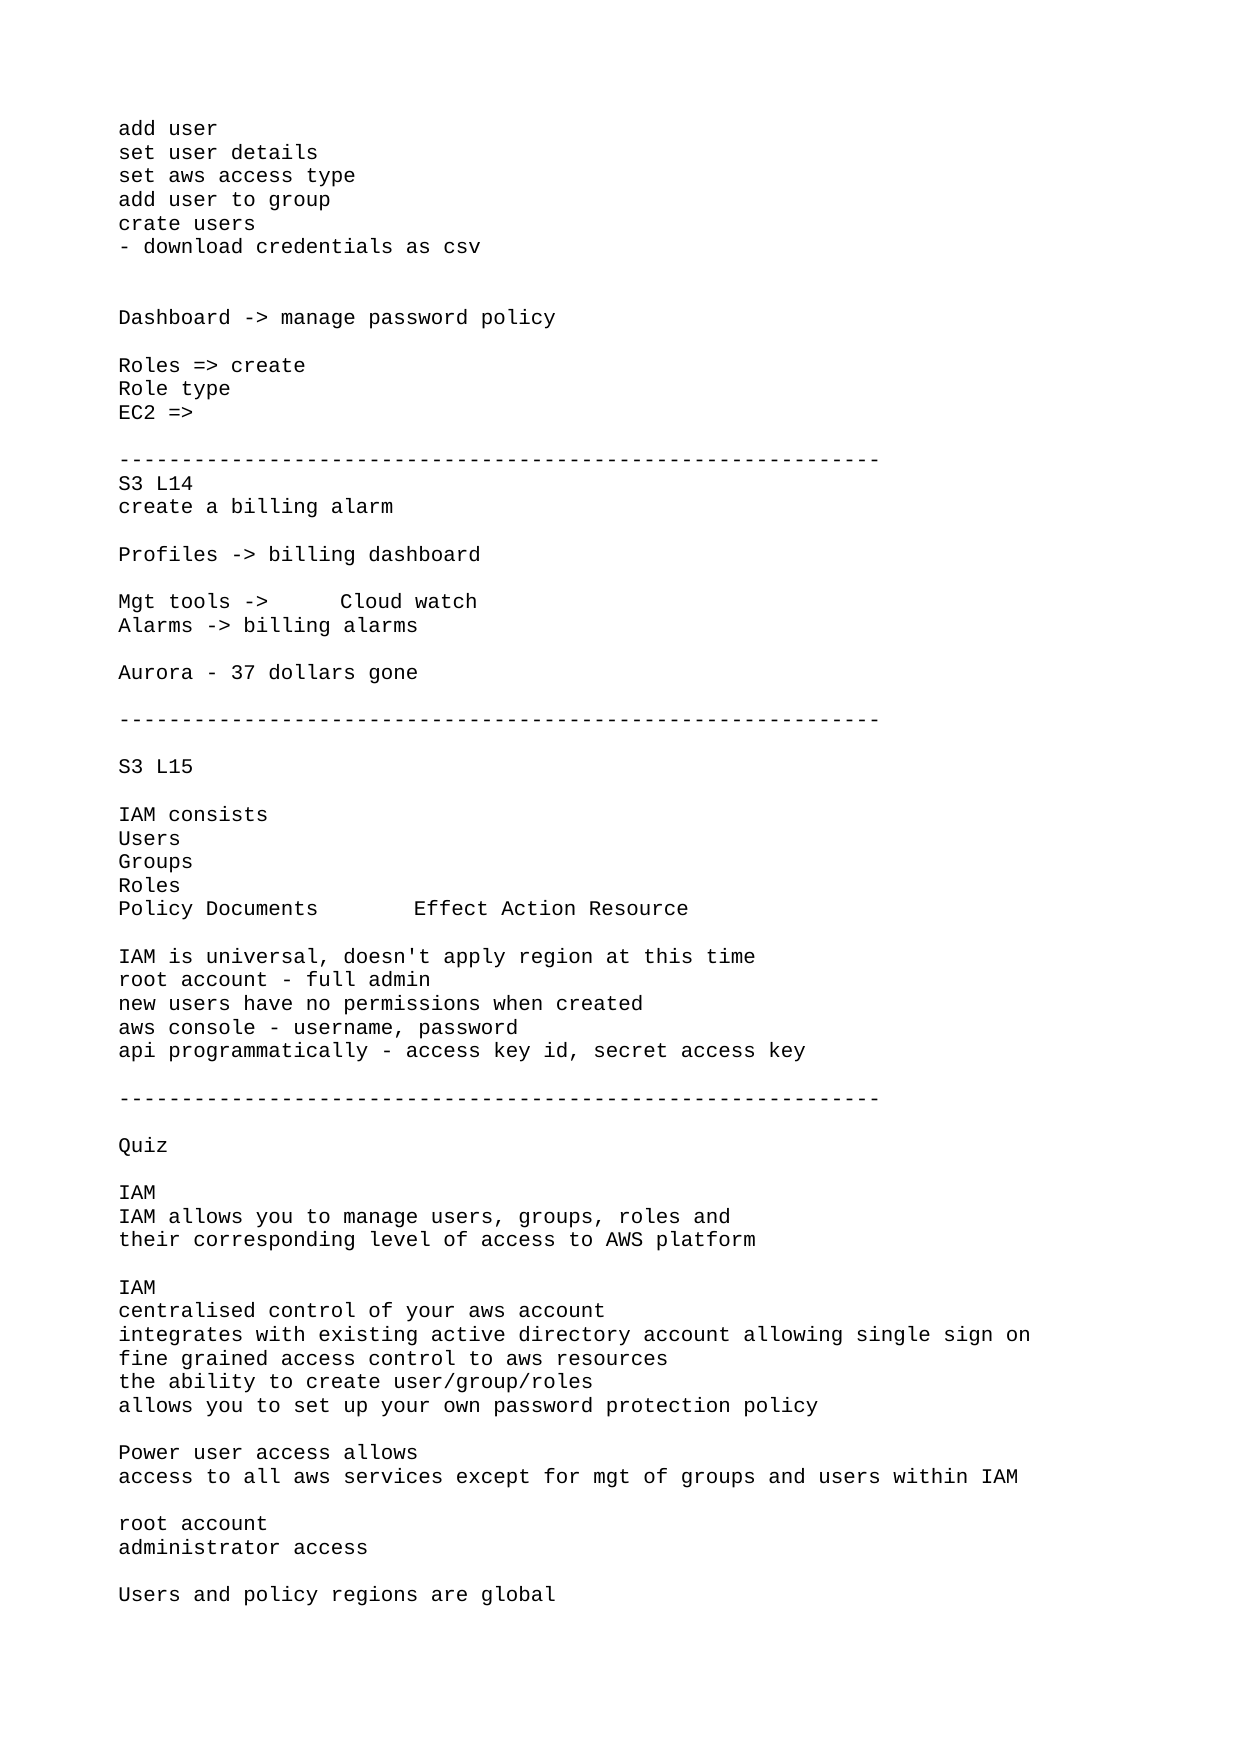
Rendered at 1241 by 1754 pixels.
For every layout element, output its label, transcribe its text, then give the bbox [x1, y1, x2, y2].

text add user [118, 118, 1122, 142]
text IAM consists [118, 804, 1122, 827]
text Role type [118, 378, 1122, 402]
text Users and policy regions are global [118, 1584, 1122, 1608]
text Alarms -> billing alarms [118, 615, 1122, 638]
text Quiz [118, 1135, 1122, 1158]
text IAM [118, 1277, 1122, 1300]
text fine grained access control to aws resources [118, 1348, 1122, 1371]
text add user to group [118, 189, 1122, 213]
text Mgt tools -> Cloud watch [118, 591, 1122, 615]
text integrates with existing active directory account allowing single sign on [118, 1324, 1122, 1348]
text root account - full admin [118, 969, 1122, 993]
text administrator access [118, 1537, 1122, 1561]
text IAM allows you to manage users, groups, roles and [118, 1206, 1122, 1229]
text Users [118, 827, 1122, 851]
text new users have no permissions when created [118, 993, 1122, 1017]
text allows you to set up your own password protection policy [118, 1395, 1122, 1419]
text S3 L14 [118, 473, 1122, 496]
text aws console - username, password [118, 1017, 1122, 1040]
text centralised control of your aws account [118, 1300, 1122, 1324]
text IAM [118, 1182, 1122, 1206]
text Aurora - 37 dollars gone [118, 662, 1122, 686]
text Roles => create [118, 354, 1122, 378]
text ------------------------------------------------------------- [118, 1088, 1122, 1111]
text Policy Documents Effect Action Resource [118, 898, 1122, 922]
text Groups [118, 851, 1122, 875]
text crate users [118, 213, 1122, 236]
text create a billing alarm [118, 496, 1122, 520]
text IAM is universal, doesn't apply region at this time [118, 946, 1122, 969]
text - download credentials as csv [118, 236, 1122, 260]
text Dashboard -> manage password policy [118, 307, 1122, 331]
text ------------------------------------------------------------- [118, 449, 1122, 473]
text access to all aws services except for mgt of groups and users within IAM [118, 1466, 1122, 1489]
text api programmatically - access key id, secret access key [118, 1040, 1122, 1064]
text set aws access type [118, 165, 1122, 189]
text Power user access allows [118, 1442, 1122, 1466]
text ------------------------------------------------------------- [118, 709, 1122, 733]
text Roles [118, 875, 1122, 898]
text root account [118, 1513, 1122, 1537]
text set user details [118, 142, 1122, 165]
text the ability to create user/group/roles [118, 1371, 1122, 1395]
text Profiles -> billing dashboard [118, 544, 1122, 567]
text S3 L15 [118, 757, 1122, 780]
text EC2 => [118, 402, 1122, 426]
text their corresponding level of access to AWS platform [118, 1229, 1122, 1253]
